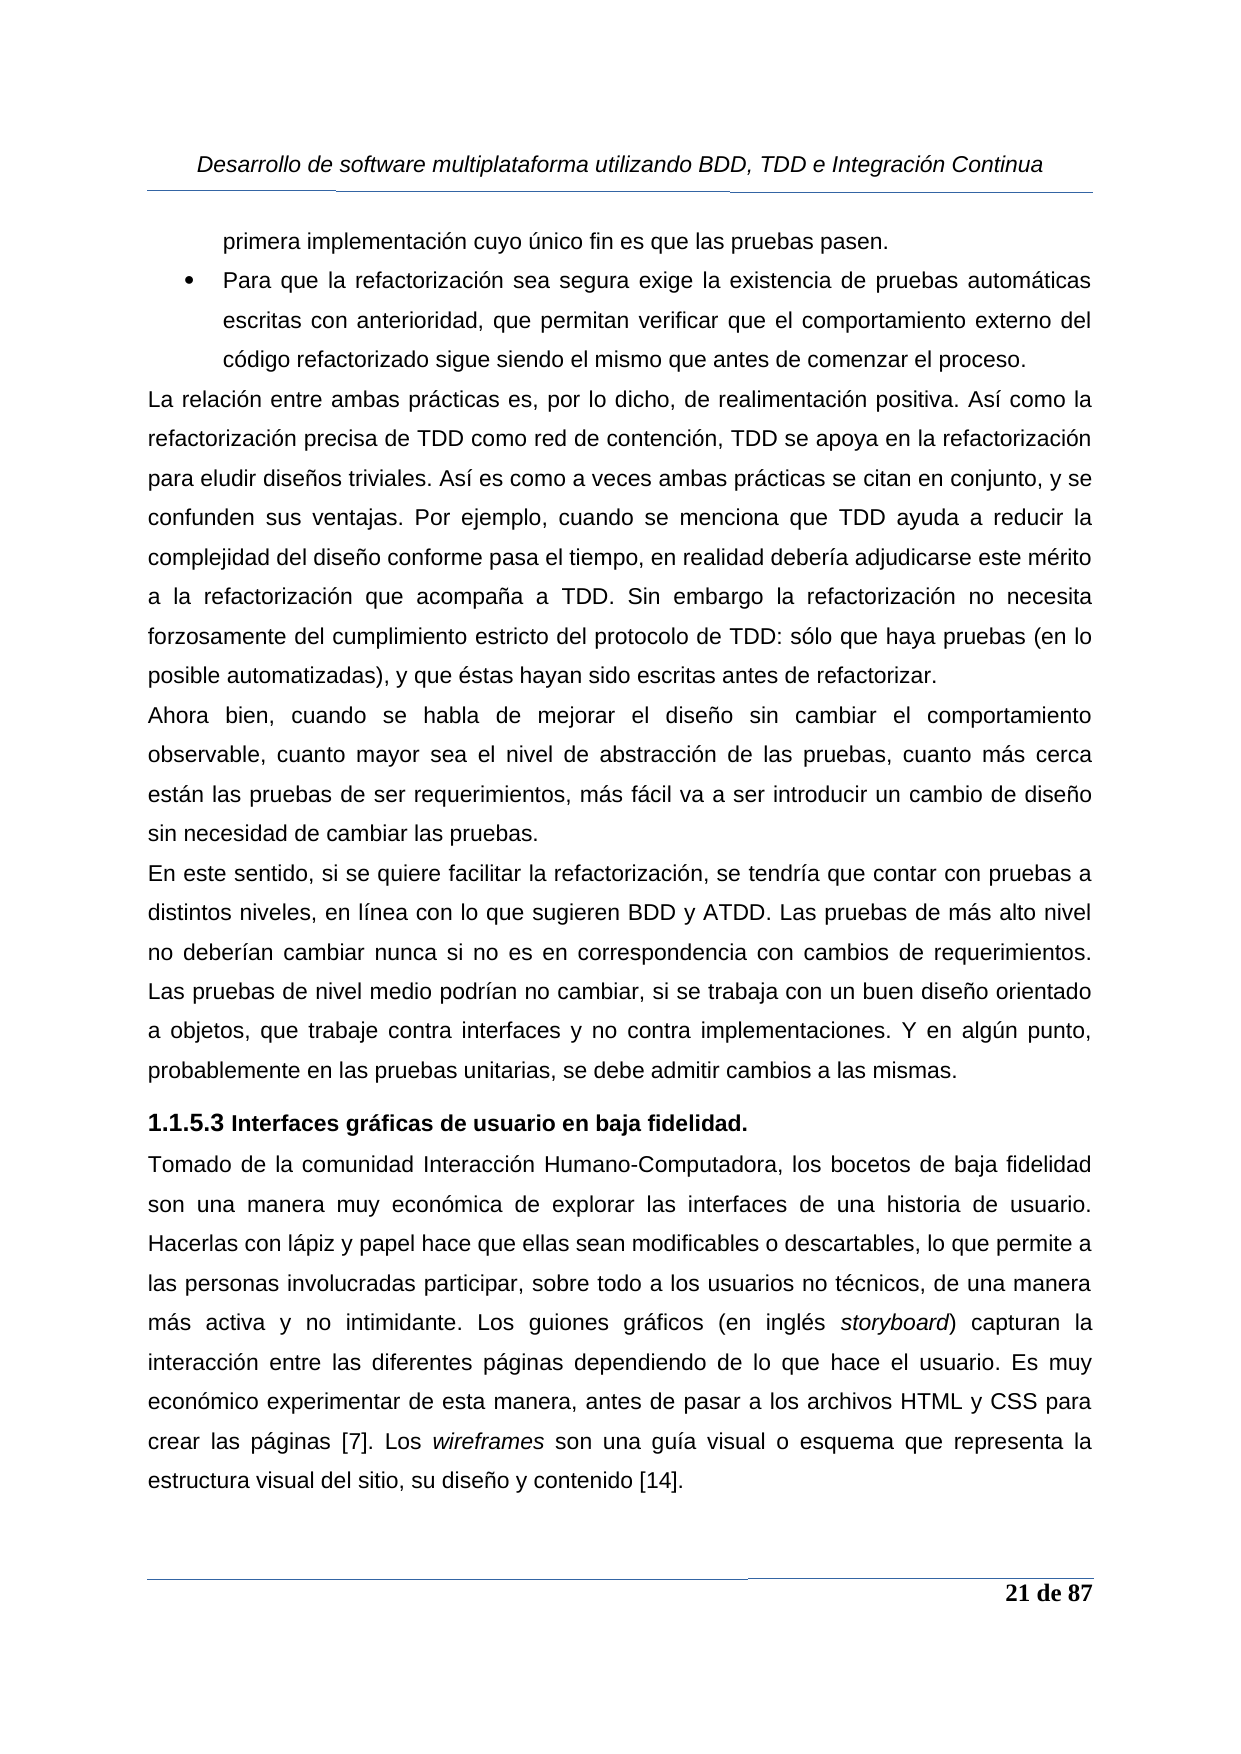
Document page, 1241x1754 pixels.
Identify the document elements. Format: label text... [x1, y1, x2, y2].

text En este sentido, si se quiere facilitar la refactorización, se tendría que contar con pruebas a distintos niveles, en línea con lo que sugieren BDD y ATDD. Las pruebas de más alto nivel no deberían cambiar nunca si no es en correspondencia con cambios de requerimientos. Las pruebas de nivel medio podrían no cambiar, si se trabaja con un buen diseño orientado a objetos, que trabaje contra interfaces y no contra implementaciones. Y en algún punto, probablemente en las pruebas unitarias, se debe admitir cambios a las mismas. [148, 859, 1093, 1083]
text Tomado de la comunidad Interacción Humano-Computadora, los bocetos de baja fidelidad son una manera muy económica de explorar las interfaces de una historia de usuario. Hacerlas con lápiz y papel hace que ellas sean modificables o descartables, lo que permite a las personas involucradas participar, sobre todo a los usuarios no técnicos, de una manera más activa y no intimidante. Los guiones gráficos (en inglés storyboard) capturan la interacción entre las diferentes páginas dependiendo de lo que hace el usuario. Es muy económico experimentar de esta manera, antes de pasar a los archivos HTML y CSS para crear las páginas [7]. Los wireframes son una guía visual o esquema que representa la estructura visual del sitio, su diseño y contenido [14]. [148, 1151, 1093, 1493]
list primera implementación cuyo único fin es que las pruebas pasen. [185, 228, 1093, 254]
text Ahora bien, cuando se habla de mejorar el diseño sin cambiar el comportamiento observable, cuanto mayor sea el nivel de abstracción de las pruebas, cuanto más cerca están las pruebas de ser requerimientos, más fácil va a ser introducir un cambio de diseño sin necesidad de cambiar las pruebas. [148, 702, 1093, 846]
list 1.1.5.3 Interfaces gráficas de usuario en baja fidelidad. [148, 1108, 1093, 1137]
text La relación entre ambas prácticas es, por lo dicho, de realimentación positiva. Así como la refactorización precisa de TDD como red de contención, TDD se apoya en la refactorización para eludir diseños triviales. Así es como a veces ambas prácticas se citan en conjunto, y se confunden sus ventajas. Por ejemplo, cuando se menciona que TDD ayuda a reducir la complejidad del diseño conforme pasa el tiempo, en realidad debería adjudicarse este mérito a la refactorización que acompaña a TDD. Sin embargo la refactorización no necesita forzosamente del cumplimiento estricto del protocolo de TDD: sólo que haya pruebas (en lo posible automatizadas), y que éstas hayan sido escritas antes de refactorizar. [148, 386, 1093, 688]
list Para que la refactorización sea segura exige la existencia de pruebas automáticas escritas con anterioridad, que permitan verificar que el comportamiento externo del código refactorizado sigue siendo el mismo que antes de comenzar el proceso. [185, 267, 1093, 373]
